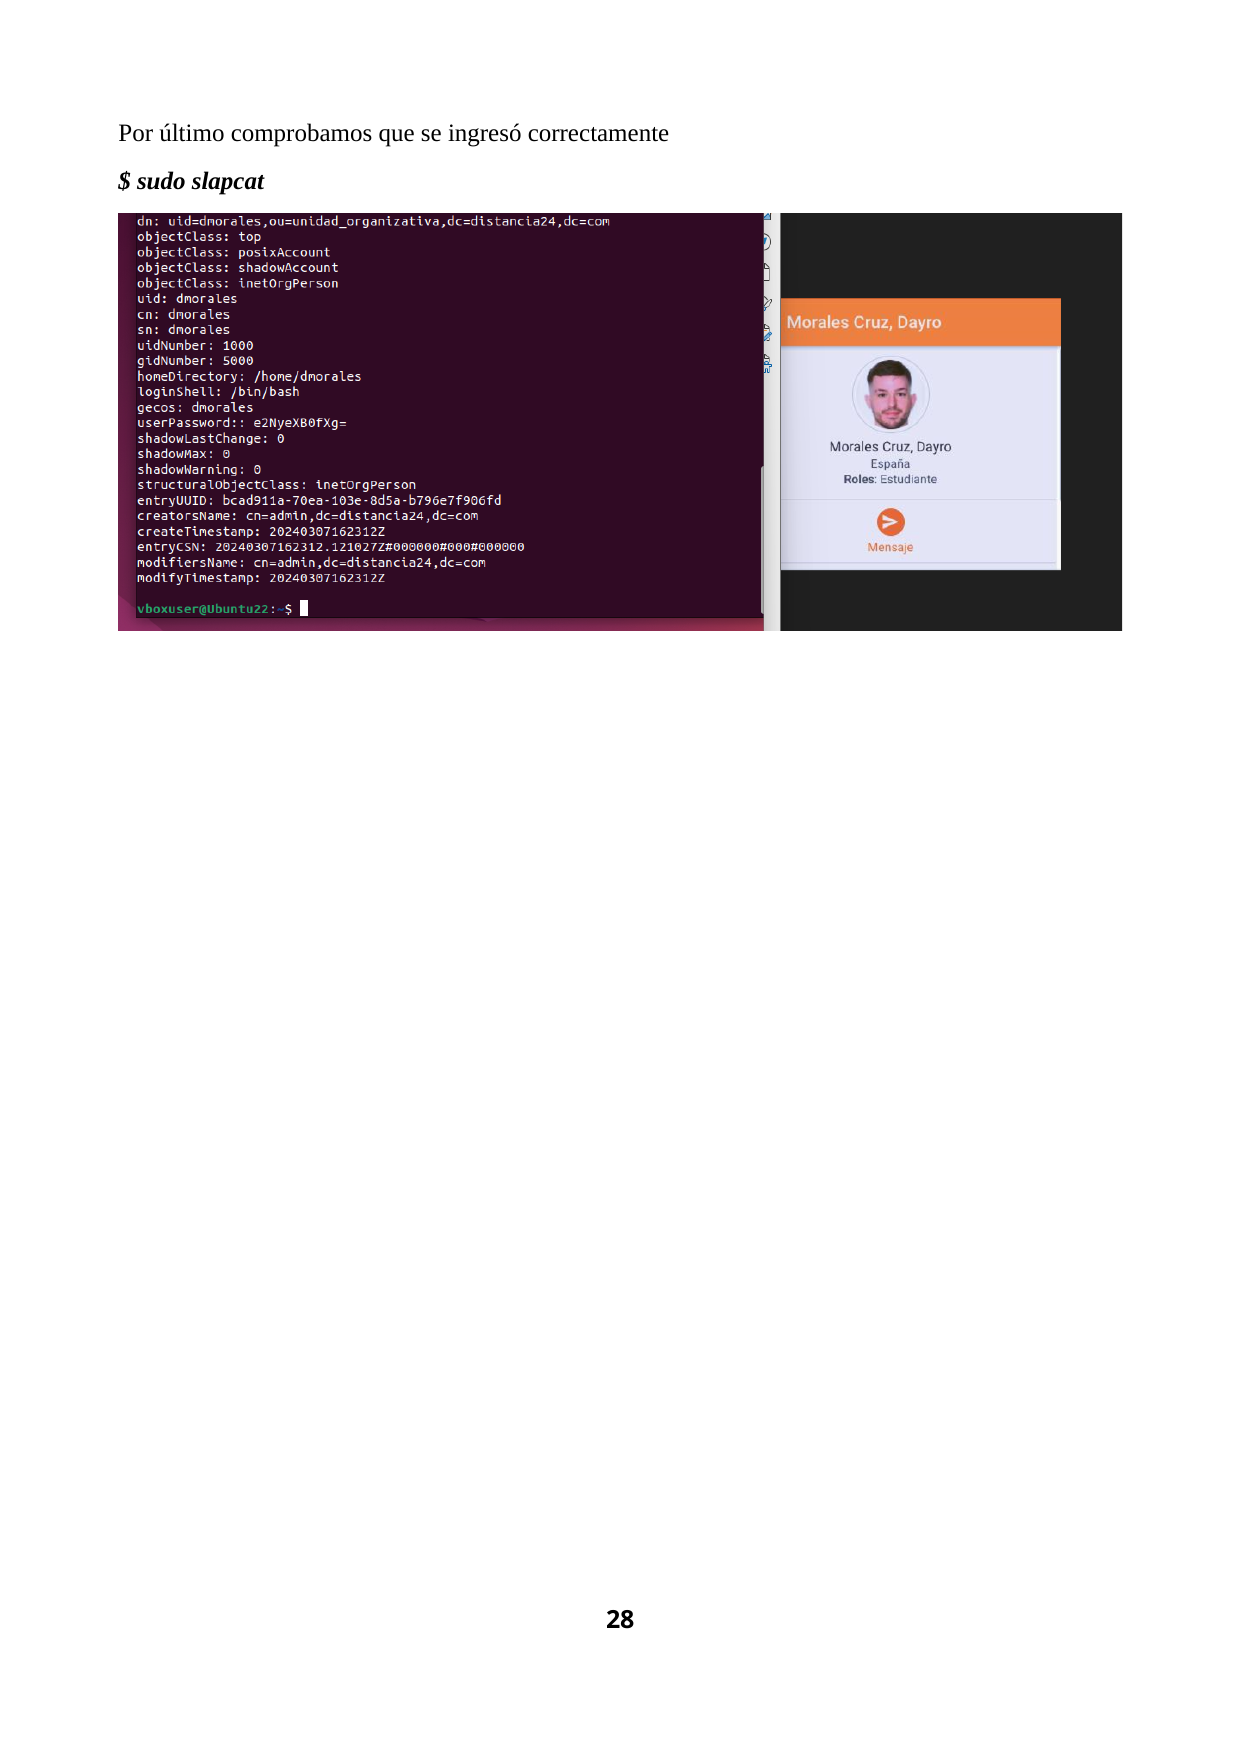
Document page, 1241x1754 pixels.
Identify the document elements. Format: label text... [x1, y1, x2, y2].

text $ sudo slapcat [118, 166, 1122, 194]
text Por último comprobamos que se ingresó correctamente [118, 118, 1122, 147]
picture [118, 213, 1123, 631]
